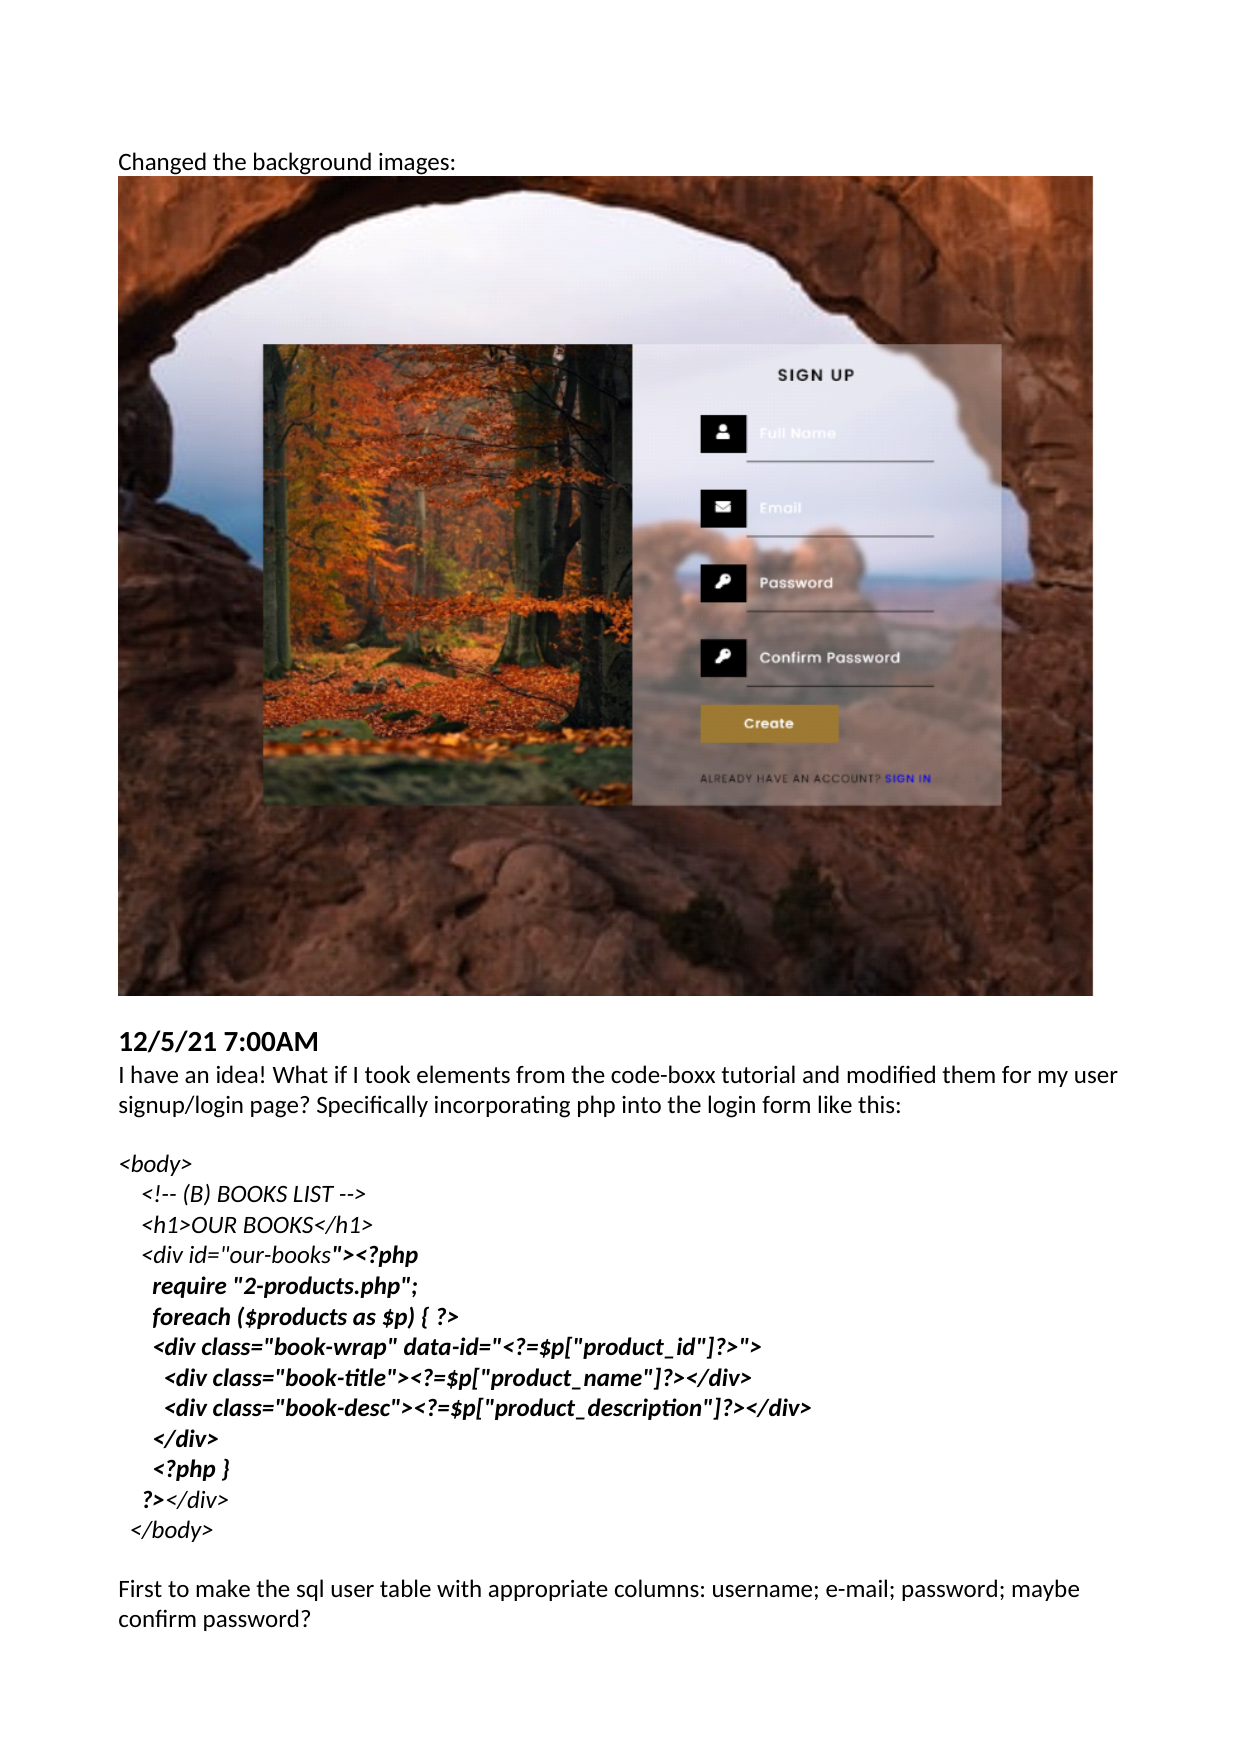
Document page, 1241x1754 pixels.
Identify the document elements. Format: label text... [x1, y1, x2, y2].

text 12/5/21 7:00AM [118, 1023, 1122, 1059]
text </body> [118, 1514, 1122, 1545]
text <div id="our-books"><?php [118, 1240, 1122, 1270]
text Changed the background images: [118, 146, 1122, 177]
text <!-- (B) BOOKS LIST --> [118, 1179, 1122, 1209]
text </div> [118, 1423, 1122, 1453]
text <div class="book-title"><?=$p["product_name"]?></div> [118, 1362, 1122, 1392]
text <div class="book-wrap" data-id="<?=$p["product_id"]?>"> [118, 1331, 1122, 1362]
text require "2-products.php"; [118, 1270, 1122, 1301]
text <body> [118, 1148, 1122, 1179]
text ?></div> [118, 1484, 1122, 1514]
text foreach ($products as $p) { ?> [118, 1301, 1122, 1331]
text <h1>OUR BOOKS</h1> [118, 1209, 1122, 1240]
text I have an idea! What if I took elements from the code-boxx tutorial and modified them for my user signup/login page? Specifically incorporating php into the login form like this: [118, 1059, 1122, 1120]
text <div class="book-desc"><?=$p["product_description"]?></div> [118, 1392, 1122, 1423]
text First to make the sql user table with appropriate columns: username; e-mail; password; maybe confirm password? [118, 1573, 1122, 1634]
text <?php } [118, 1453, 1122, 1484]
